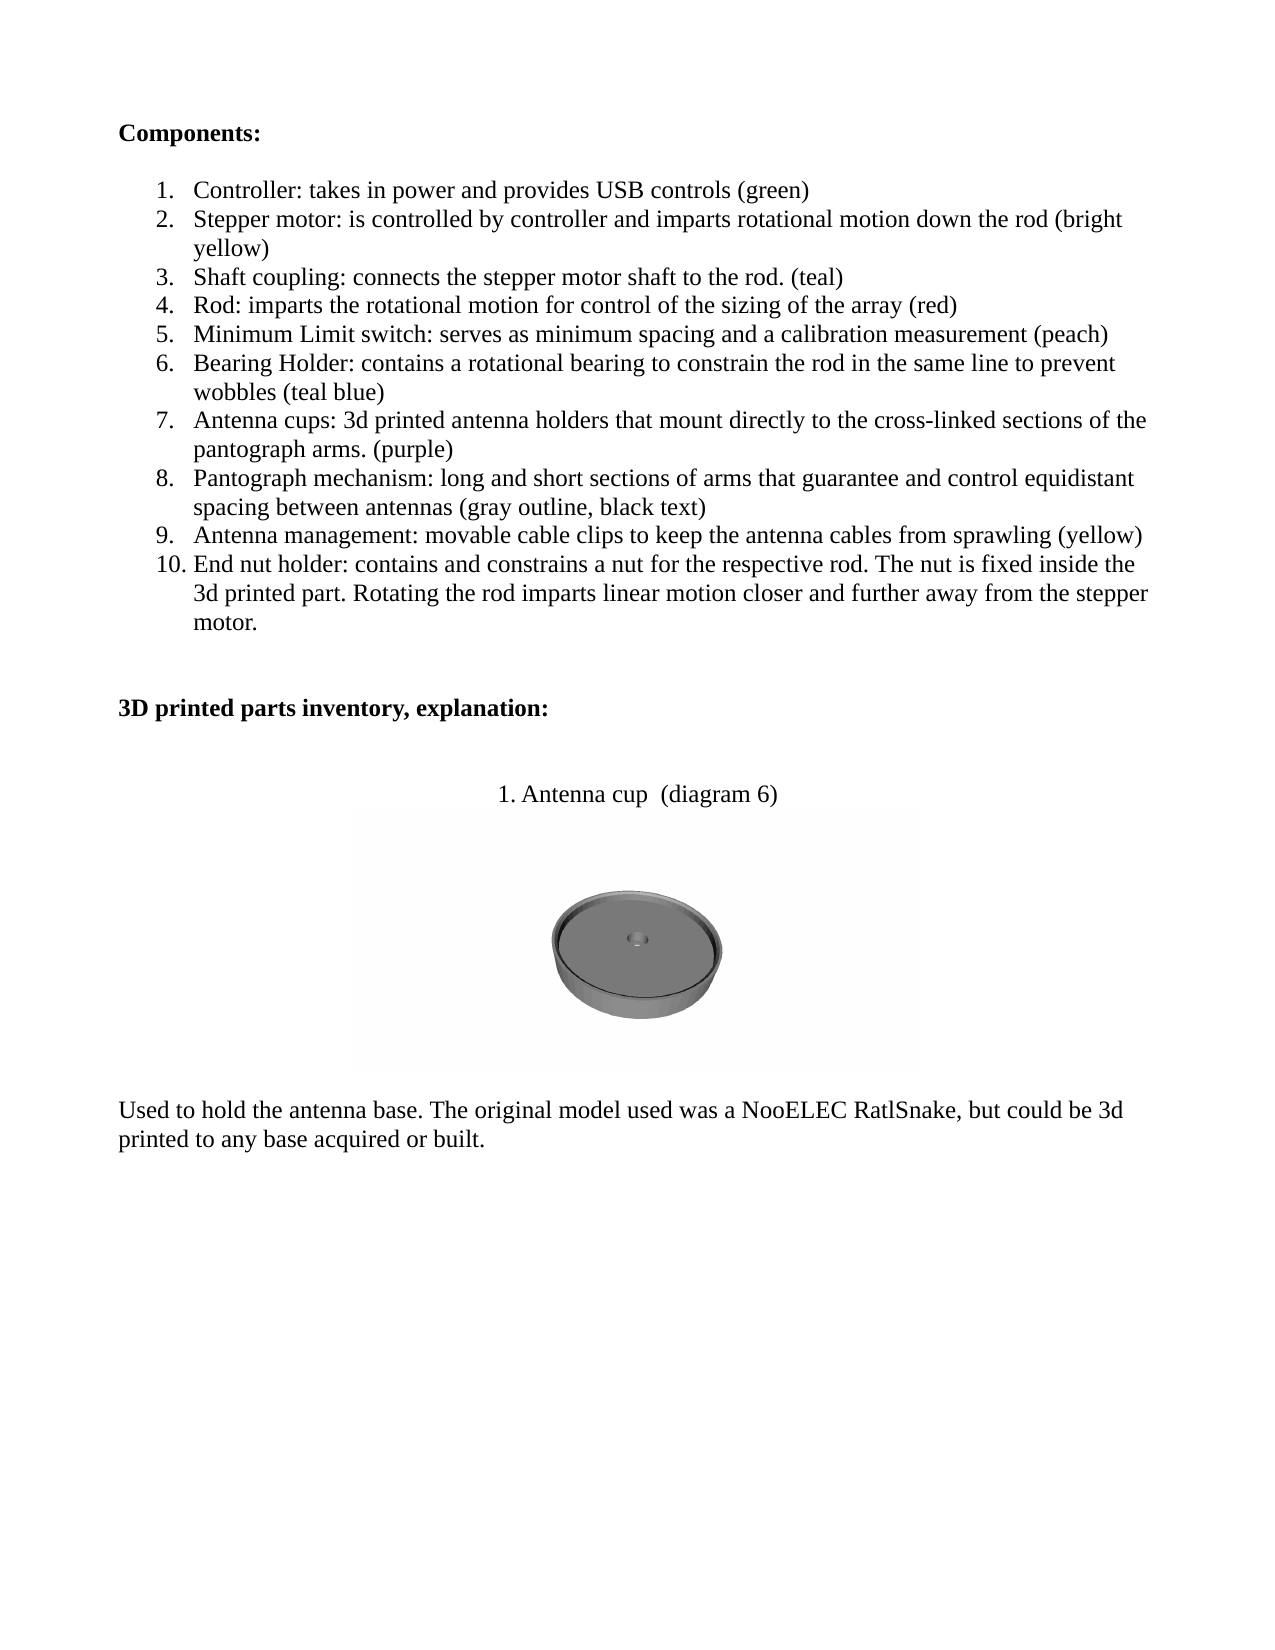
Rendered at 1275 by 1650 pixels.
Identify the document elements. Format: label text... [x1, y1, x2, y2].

text 3D printed parts inventory, explanation: [118, 693, 1157, 722]
text Components: [118, 118, 1157, 176]
list Controller: takes in power and provides USB controls (green) [156, 176, 1157, 204]
list Antenna management: movable cable clips to keep the antenna cables from sprawling (yellow) [156, 521, 1157, 549]
picture [353, 808, 922, 1072]
list Rod: imparts the rotational motion for control of the sizing of the array (red) [156, 291, 1157, 319]
list End nut holder: contains and constrains a nut for the respective rod. The nut is fixed inside the 3d printed part. Rotating the rod imparts linear motion closer and further away from the stepper motor. [156, 549, 1157, 636]
list Minimum Limit switch: serves as minimum spacing and a calibration measurement (peach) [156, 319, 1157, 348]
text 1. Antenna cup (diagram 6) [118, 779, 1157, 808]
list Shaft coupling: connects the stepper motor shaft to the rod. (teal) [156, 262, 1157, 291]
list Stepper motor: is controlled by controller and imparts rotational motion down the rod (bright yellow) [156, 204, 1157, 262]
text Used to hold the antenna base. The original model used was a NooELEC RatlSnake, but could be 3d printed to any base acquired or built. [118, 1096, 1157, 1153]
list Antenna cups: 3d printed antenna holders that mount directly to the cross-linked sections of the pantograph arms. (purple) [156, 406, 1157, 463]
list Pantograph mechanism: long and short sections of arms that guarantee and control equidistant spacing between antennas (gray outline, black text) [156, 463, 1157, 521]
list Bearing Holder: contains a rotational bearing to constrain the rod in the same line to prevent wobbles (teal blue) [156, 348, 1157, 406]
